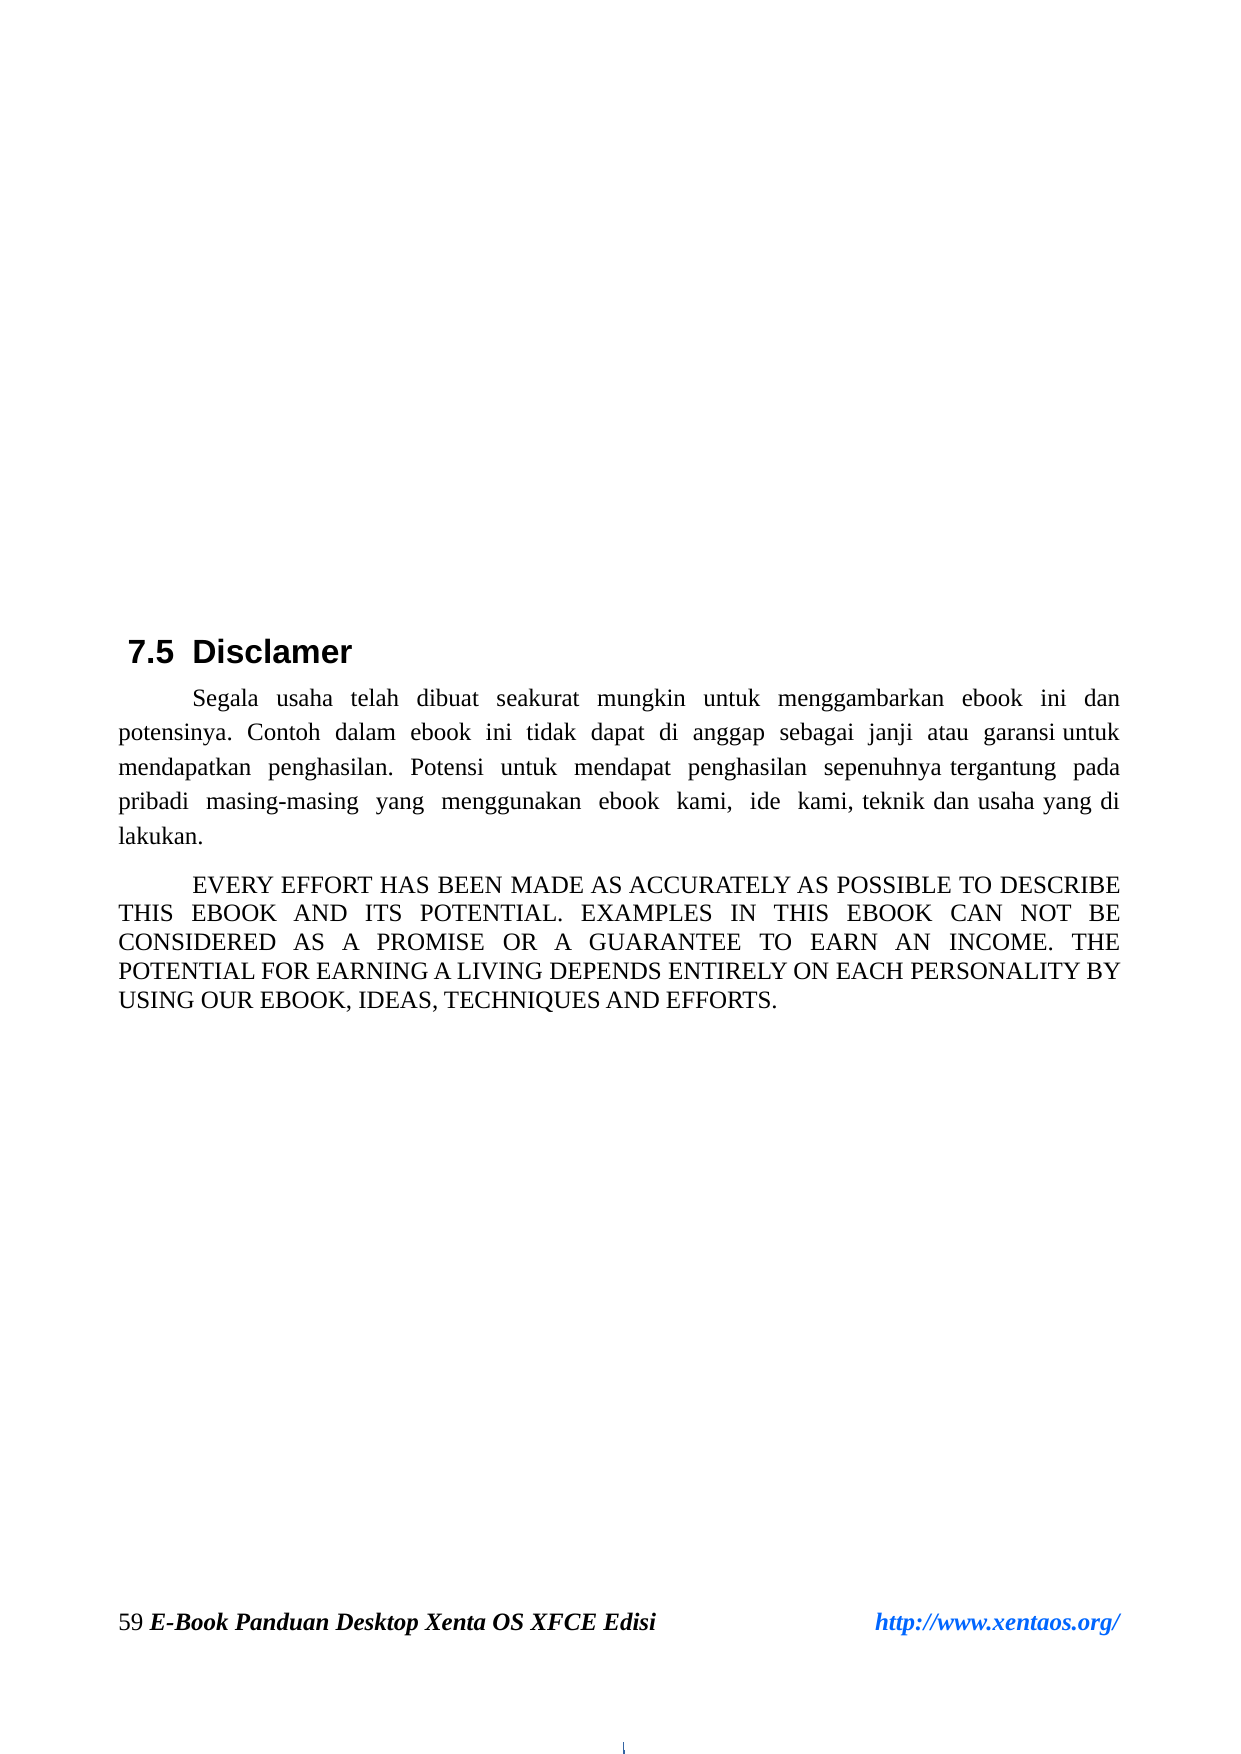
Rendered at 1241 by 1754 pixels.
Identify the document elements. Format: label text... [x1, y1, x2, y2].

text EVERY EFFORT HAS BEEN MADE AS ACCURATELY AS POSSIBLE TO DESCRIBE THIS EBOOK AND ITS POTENTIAL. EXAMPLES IN THIS EBOOK CAN NOT BE CONSIDERED AS A PROMISE OR A GUARANTEE TO EARN AN INCOME. THE POTENTIAL FOR EARNING A LIVING DEPENDS ENTIRELY ON EACH PERSONALITY BY USING OUR EBOOK, IDEAS, TECHNIQUES AND EFFORTS. [118, 870, 1122, 1013]
text Segala usaha telah dibuat seakurat mungkin untuk menggambarkan ebook ini dan potensinya. Contoh dalam ebook ini tidak dapat di anggap sebagai janji atau garansi untuk mendapatkan penghasilan. Potensi untuk mendapat penghasilan sepenuhnya tergantung pada pribadi masing-masing yang menggunakan ebook kami, ide kami, teknik dan usaha yang di lakukan. [118, 683, 1122, 849]
subtitle Disclamer [118, 632, 1122, 670]
